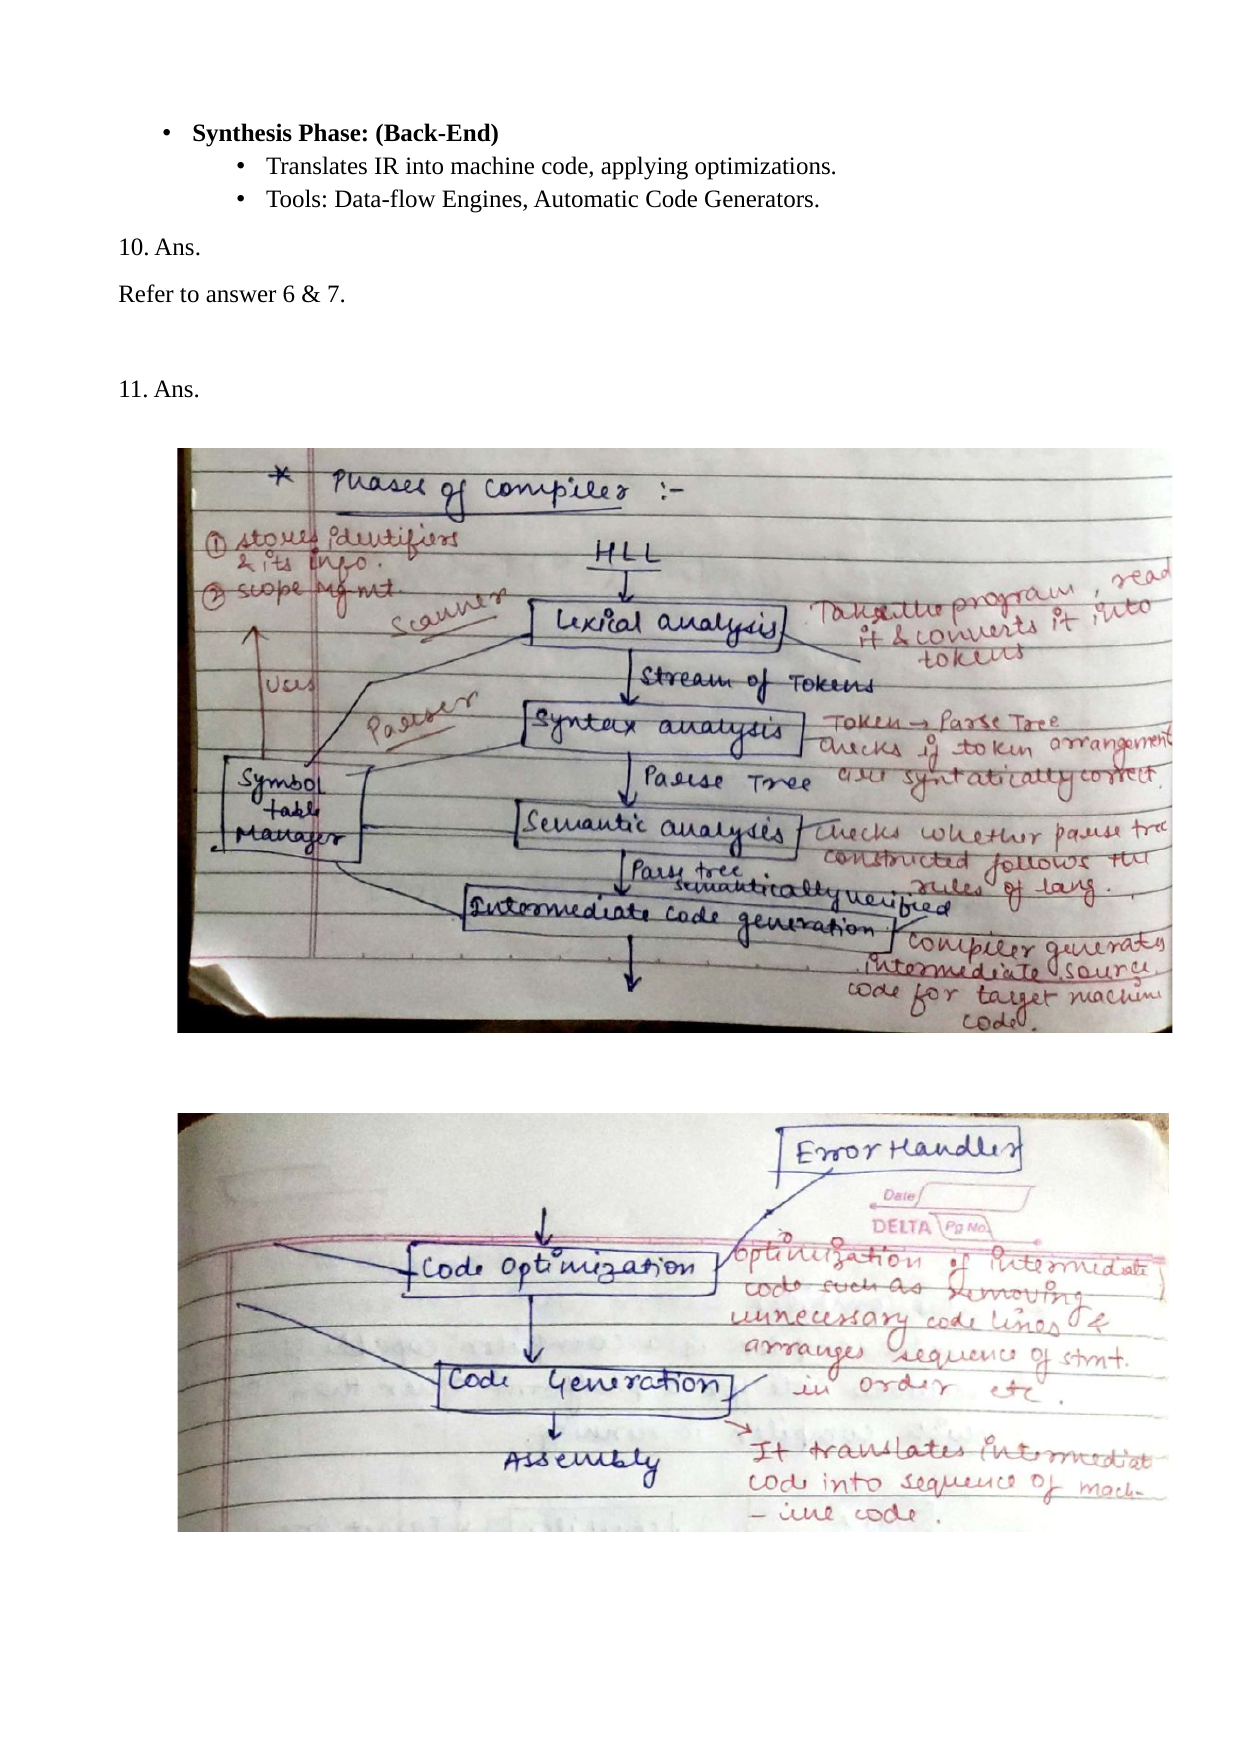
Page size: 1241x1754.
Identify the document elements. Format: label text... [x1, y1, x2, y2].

text 11. Ans. [118, 374, 1122, 403]
list Synthesis Phase: (Back-End) [162, 118, 1122, 147]
picture [177, 448, 1173, 1033]
text Refer to answer 6 & 7. [118, 279, 1122, 308]
list Tools: Data-flow Engines, Automatic Code Generators. [236, 184, 1122, 213]
list Translates IR into machine code, applying optimizations. [236, 151, 1122, 180]
picture [177, 1113, 1182, 1532]
text 10. Ans. [118, 232, 1122, 261]
